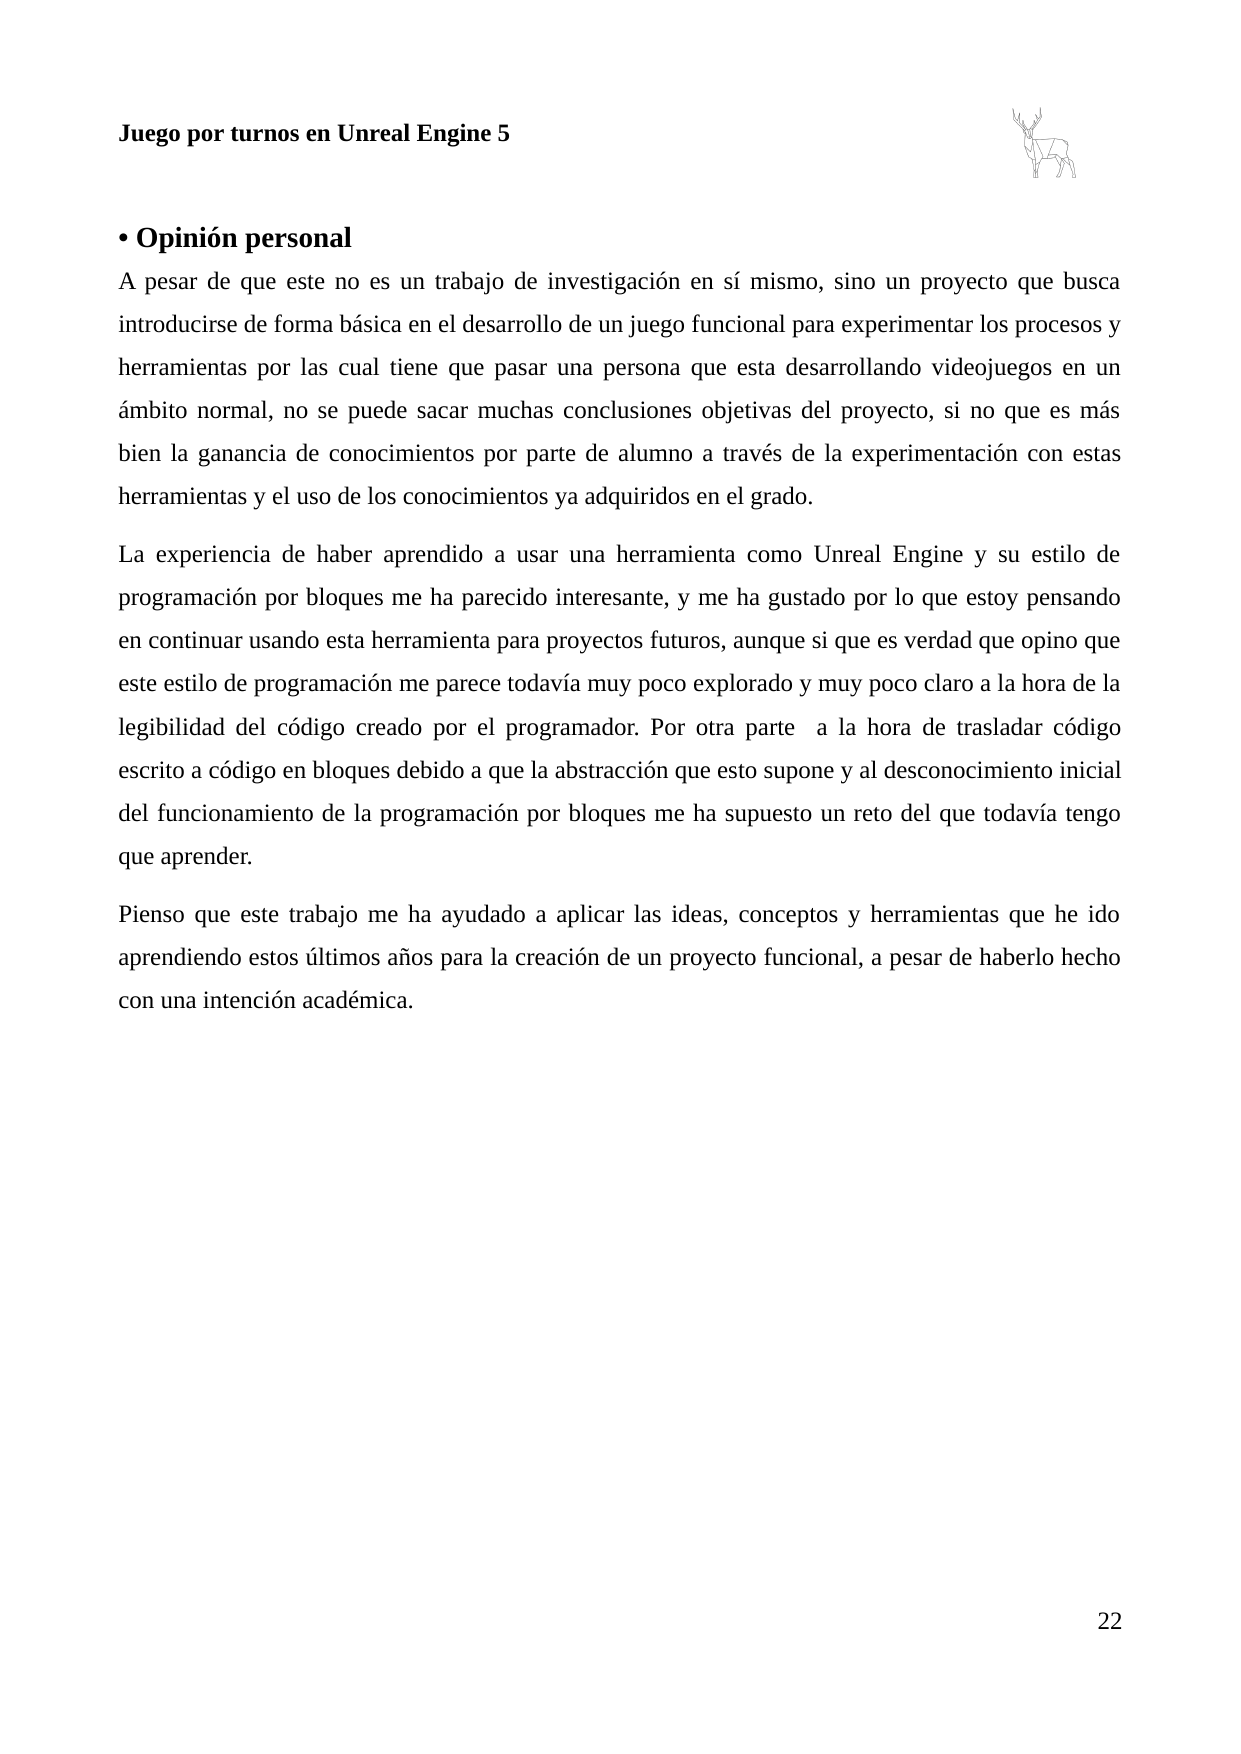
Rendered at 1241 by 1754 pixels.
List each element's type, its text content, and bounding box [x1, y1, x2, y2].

subtitle • Opinión personal [118, 220, 1122, 253]
text A pesar de que este no es un trabajo de investigación en sí mismo, sino un proyecto que busca introducirse de forma básica en el desarrollo de un juego funcional para experimentar los procesos y herramientas por las cual tiene que pasar una persona que esta desarrollando videojuegos en un ámbito normal, no se puede sacar muchas conclusiones objetivas del proyecto, si no que es más bien la ganancia de conocimientos por parte de alumno a través de la experimentación con estas herramientas y el uso de los conocimientos ya adquiridos en el grado. [118, 266, 1122, 510]
text Pienso que este trabajo me ha ayudado a aplicar las ideas, conceptos y herramientas que he ido aprendiendo estos últimos años para la creación de un proyecto funcional, a pesar de haberlo hecho con una intención académica. [118, 899, 1122, 1014]
text La experiencia de haber aprendido a usar una herramienta como Unreal Engine y su estilo de programación por bloques me ha parecido interesante, y me ha gustado por lo que estoy pensando en continuar usando esta herramienta para proyectos futuros, aunque si que es verdad que opino que este estilo de programación me parece todavía muy poco explorado y muy poco claro a la hora de la legibilidad del código creado por el programador. Por otra parte a la hora de trasladar código escrito a código en bloques debido a que la abstracción que esto supone y al desconocimiento inicial del funcionamiento de la programación por bloques me ha supuesto un reto del que todavía tengo que aprender. [118, 539, 1122, 870]
picture [1004, 98, 1091, 186]
